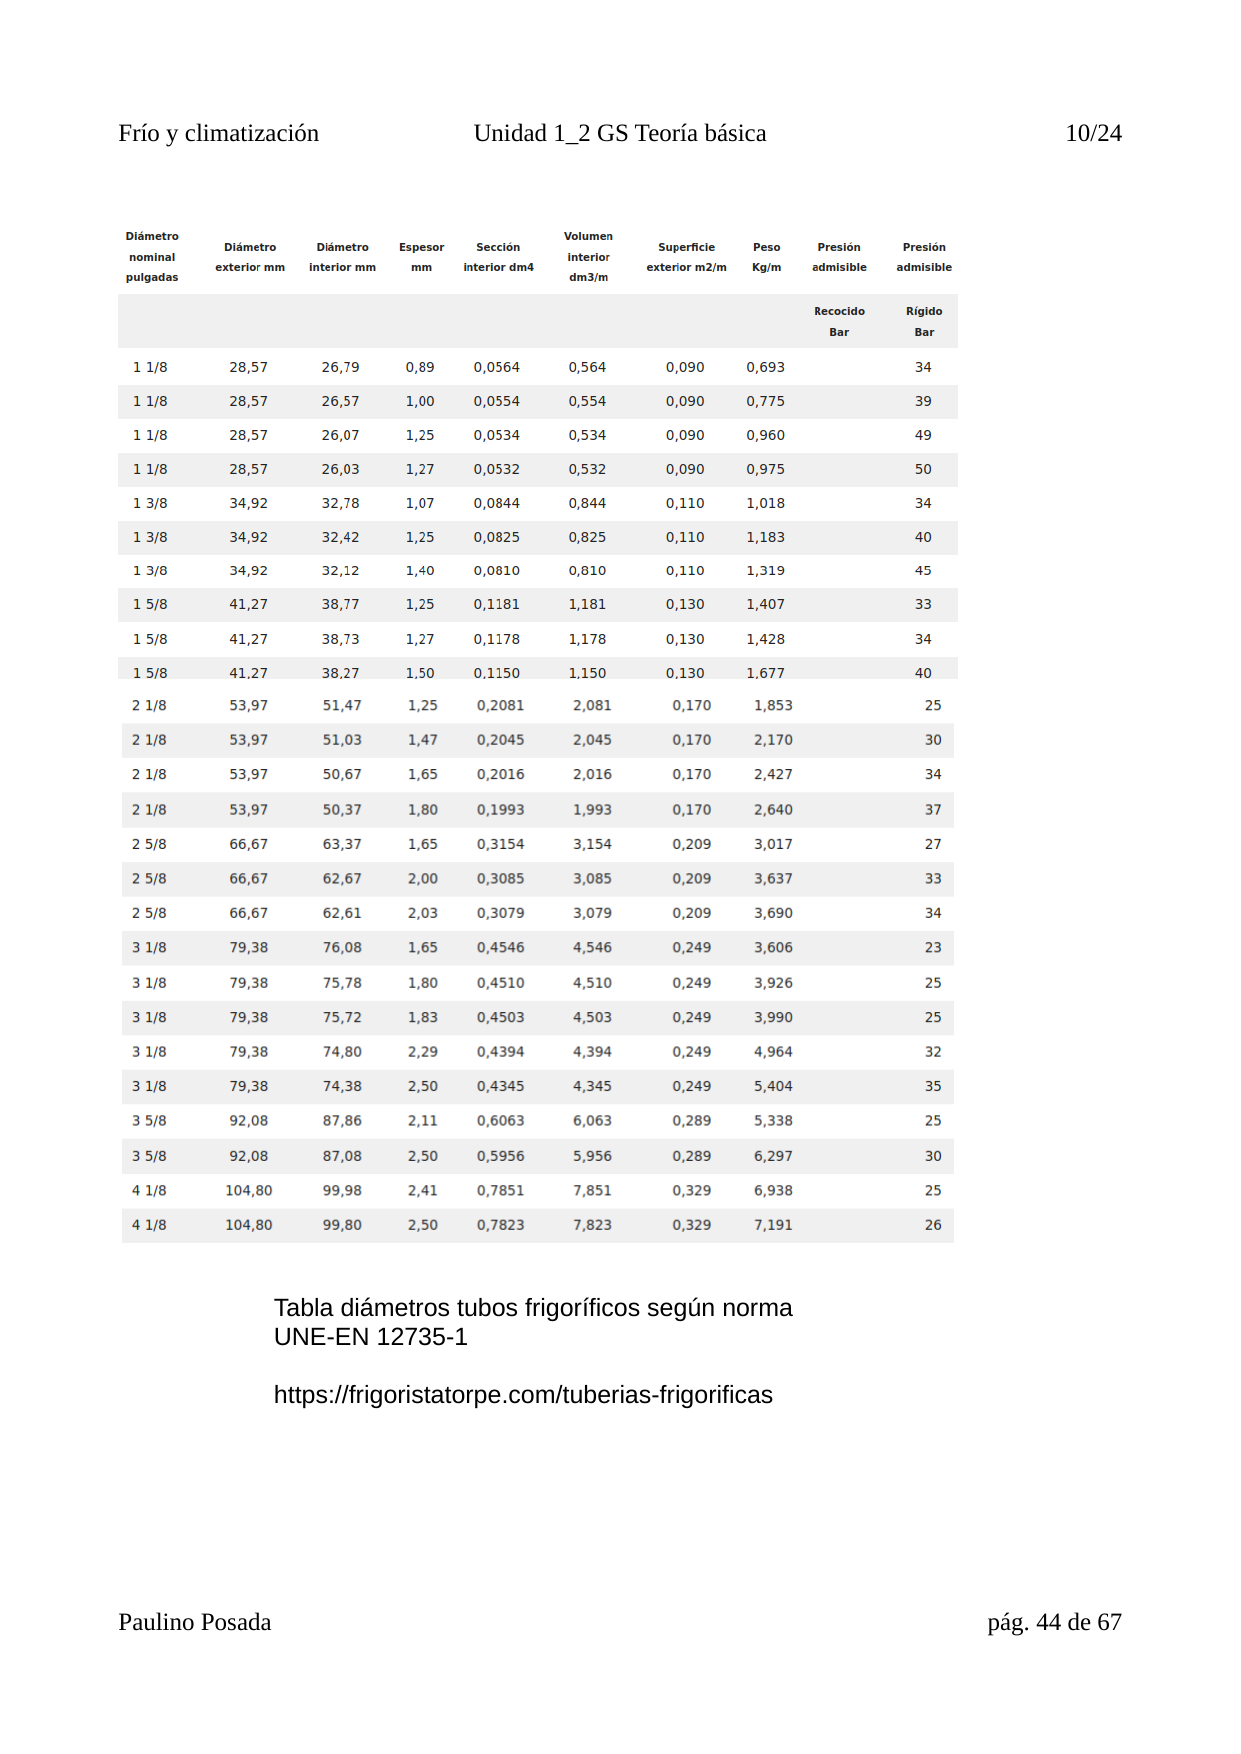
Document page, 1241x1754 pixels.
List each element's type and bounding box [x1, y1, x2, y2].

picture [122, 689, 954, 1244]
picture [118, 231, 958, 348]
picture [118, 351, 958, 679]
